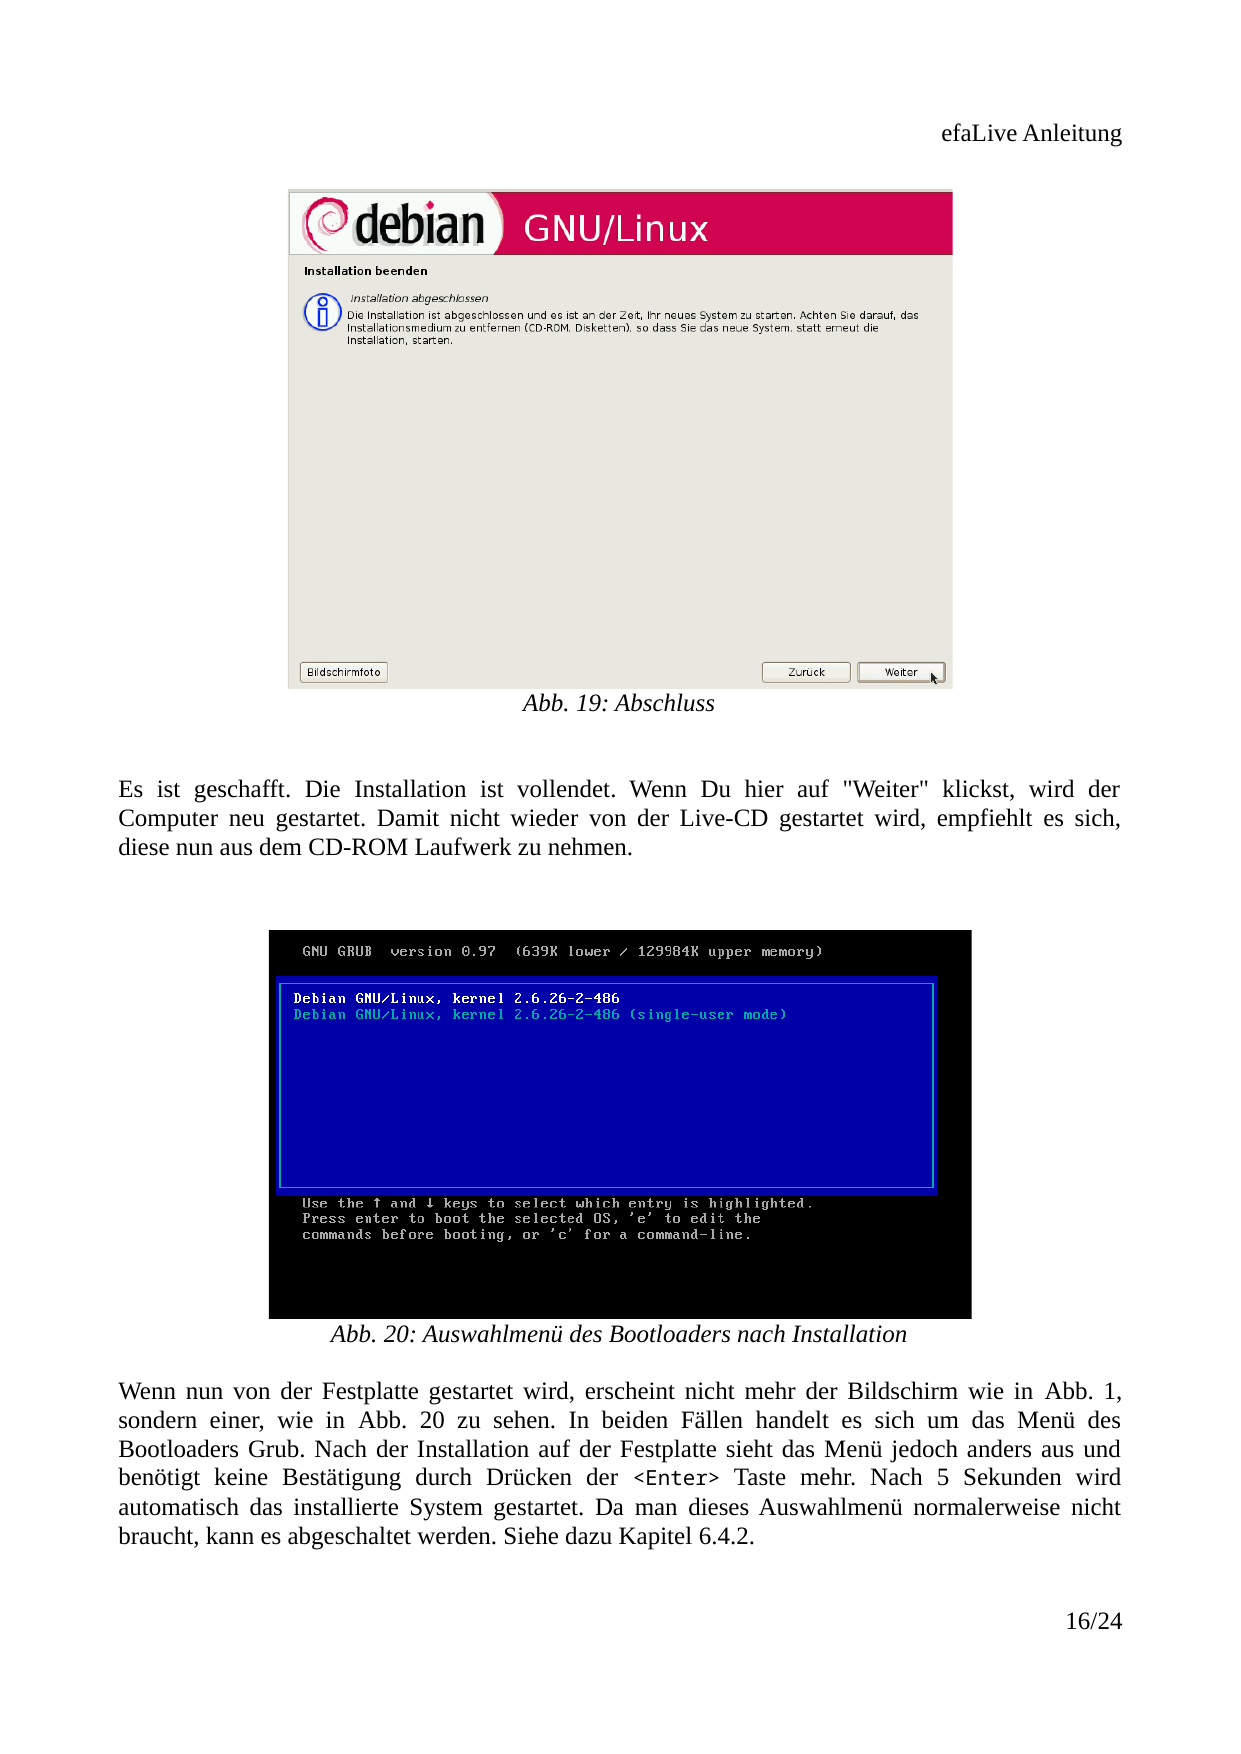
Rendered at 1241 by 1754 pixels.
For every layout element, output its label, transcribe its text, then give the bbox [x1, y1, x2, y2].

text Wenn nun von der Festplatte gestartet wird, erscheint nicht mehr der Bildschirm wie in Abb. 1, sondern einer, wie in Abb. 20 zu sehen. In beiden Fällen handelt es sich um das Menü des Bootloaders Grub. Nach der Installation auf der Festplatte sieht das Menü jedoch anders aus und benötigt keine Bestätigung durch Drücken der <Enter> Taste mehr. Nach 5 Sekunden wird automatisch das installierte System gestartet. Da man dieses Auswahlmenü normalerweise nicht braucht, kann es abgeschaltet werden. Siehe dazu Kapitel 6.4.2. [118, 1376, 1122, 1549]
picture [287, 189, 953, 689]
text Es ist geschafft. Die Installation ist vollendet. Wenn Du hier auf "Weiter" klickst, wird der Computer neu gestartet. Damit nicht wieder von der Live-CD gestartet wird, empfiehlt es sich, diese nun aus dem CD-ROM Laufwerk zu nehmen. [118, 774, 1122, 861]
text Abb. 19: Abschluss [288, 689, 953, 717]
text Abb. 20: Auswahlmenü des Bootloaders nach Installation [269, 1319, 971, 1347]
picture [268, 930, 972, 1319]
